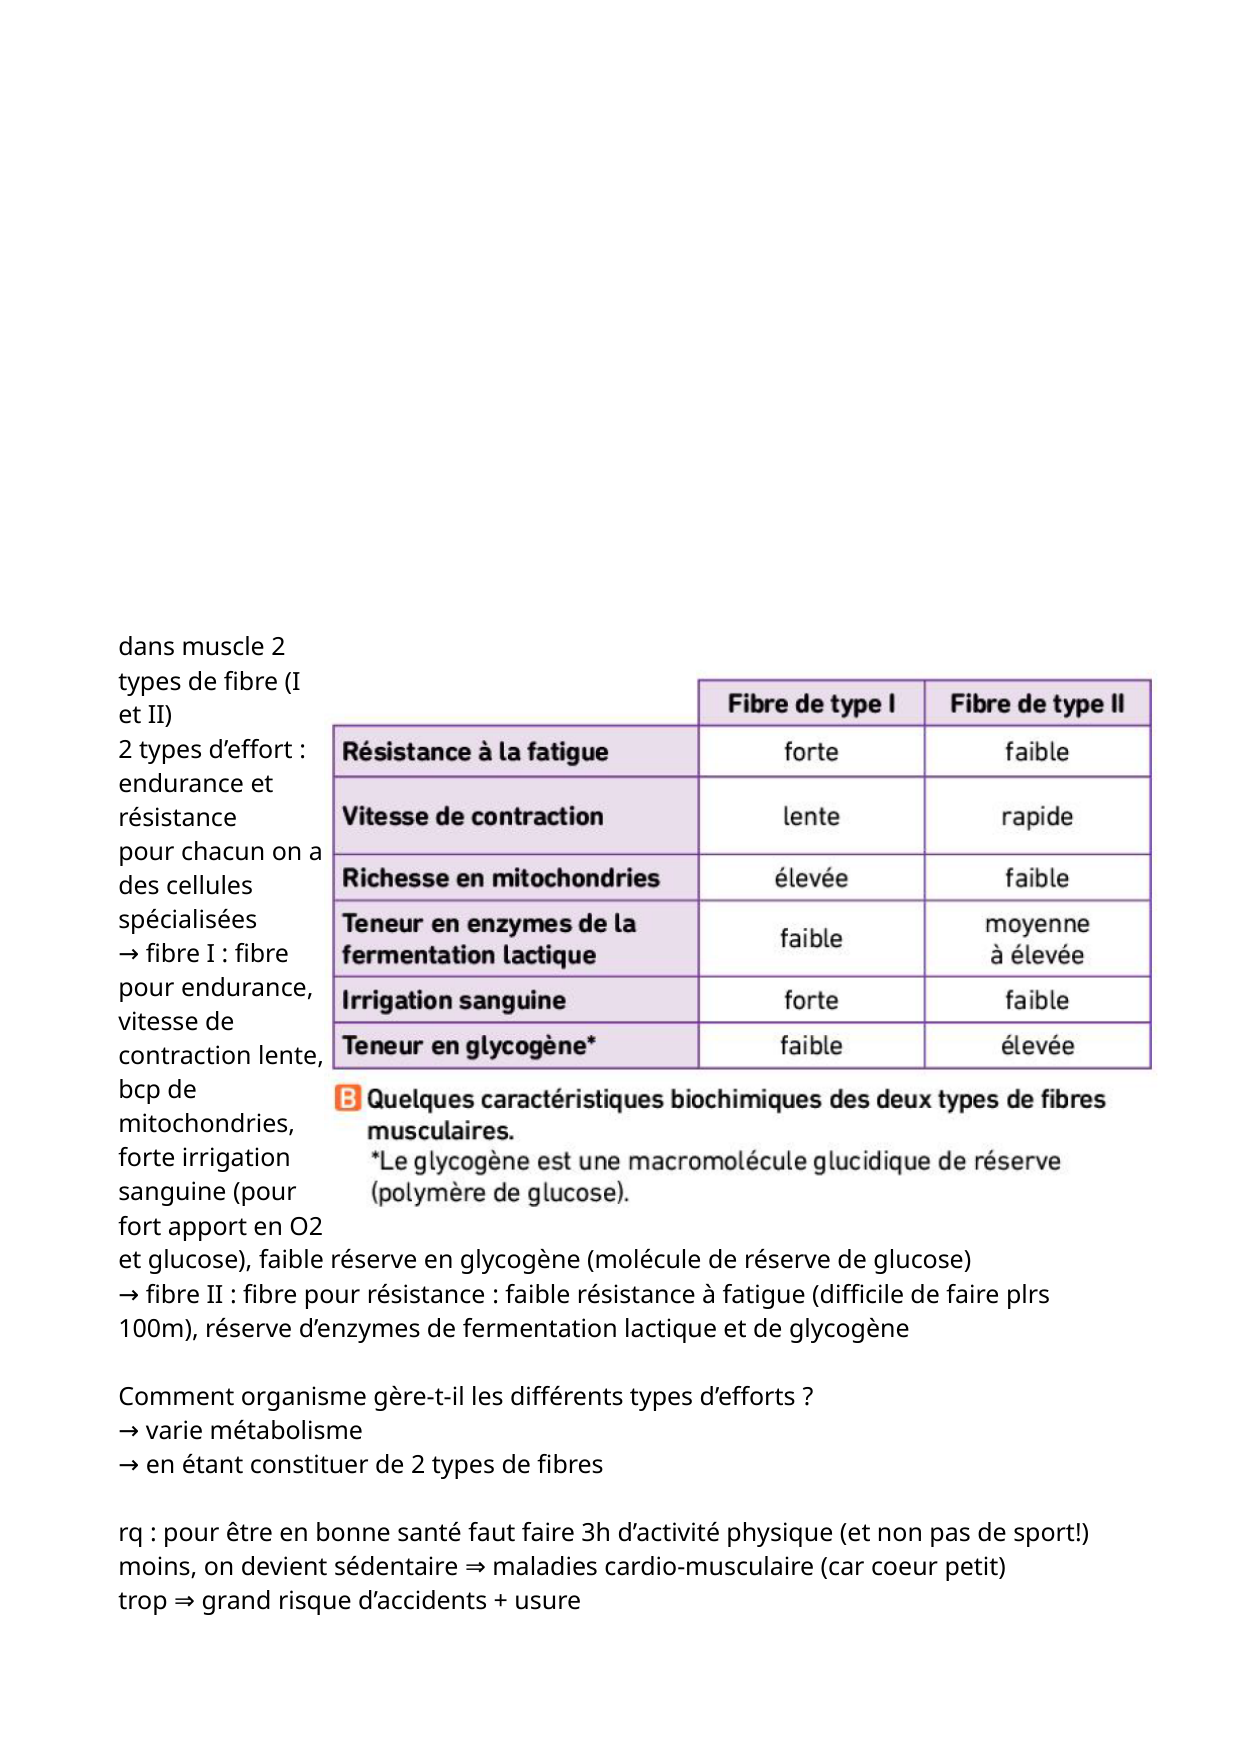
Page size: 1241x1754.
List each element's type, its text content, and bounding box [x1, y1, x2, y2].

text moins, on devient sédentaire ⇒ maladies cardio-musculaire (car coeur petit) [118, 1549, 1122, 1583]
text → varie métabolisme [118, 1412, 1122, 1447]
text Comment organisme gère-t-il les différents types d’efforts ? [118, 1378, 1122, 1412]
text dans muscle 2 types de fibre (I et II) [118, 629, 1122, 731]
text pour chacun on a des cellules spécialisées [118, 833, 324, 936]
text → fibre I : fibre pour endurance, vitesse de contraction lente, bcp de mitochondries, forte irrigation sanguine (pour fort apport en O2 et glucose), faible réserve en glycogène (molécule de réserve de glucose) [118, 936, 1122, 1276]
text 2 types d’effort : endurance et résistance [118, 731, 324, 833]
text → en étant constituer de 2 types de fibres [118, 1447, 1122, 1481]
text trop ⇒ grand risque d’accidents + usure [118, 1583, 1122, 1617]
text rq : pour être en bonne santé faut faire 3h d’activité physique (et non pas de sport!) [118, 1515, 1122, 1549]
text → fibre II : fibre pour résistance : faible résistance à fatigue (difficile de faire plrs 100m), réserve d’enzymes de fermentation lactique et de glycogène [118, 1276, 1122, 1344]
picture [324, 655, 1163, 1210]
